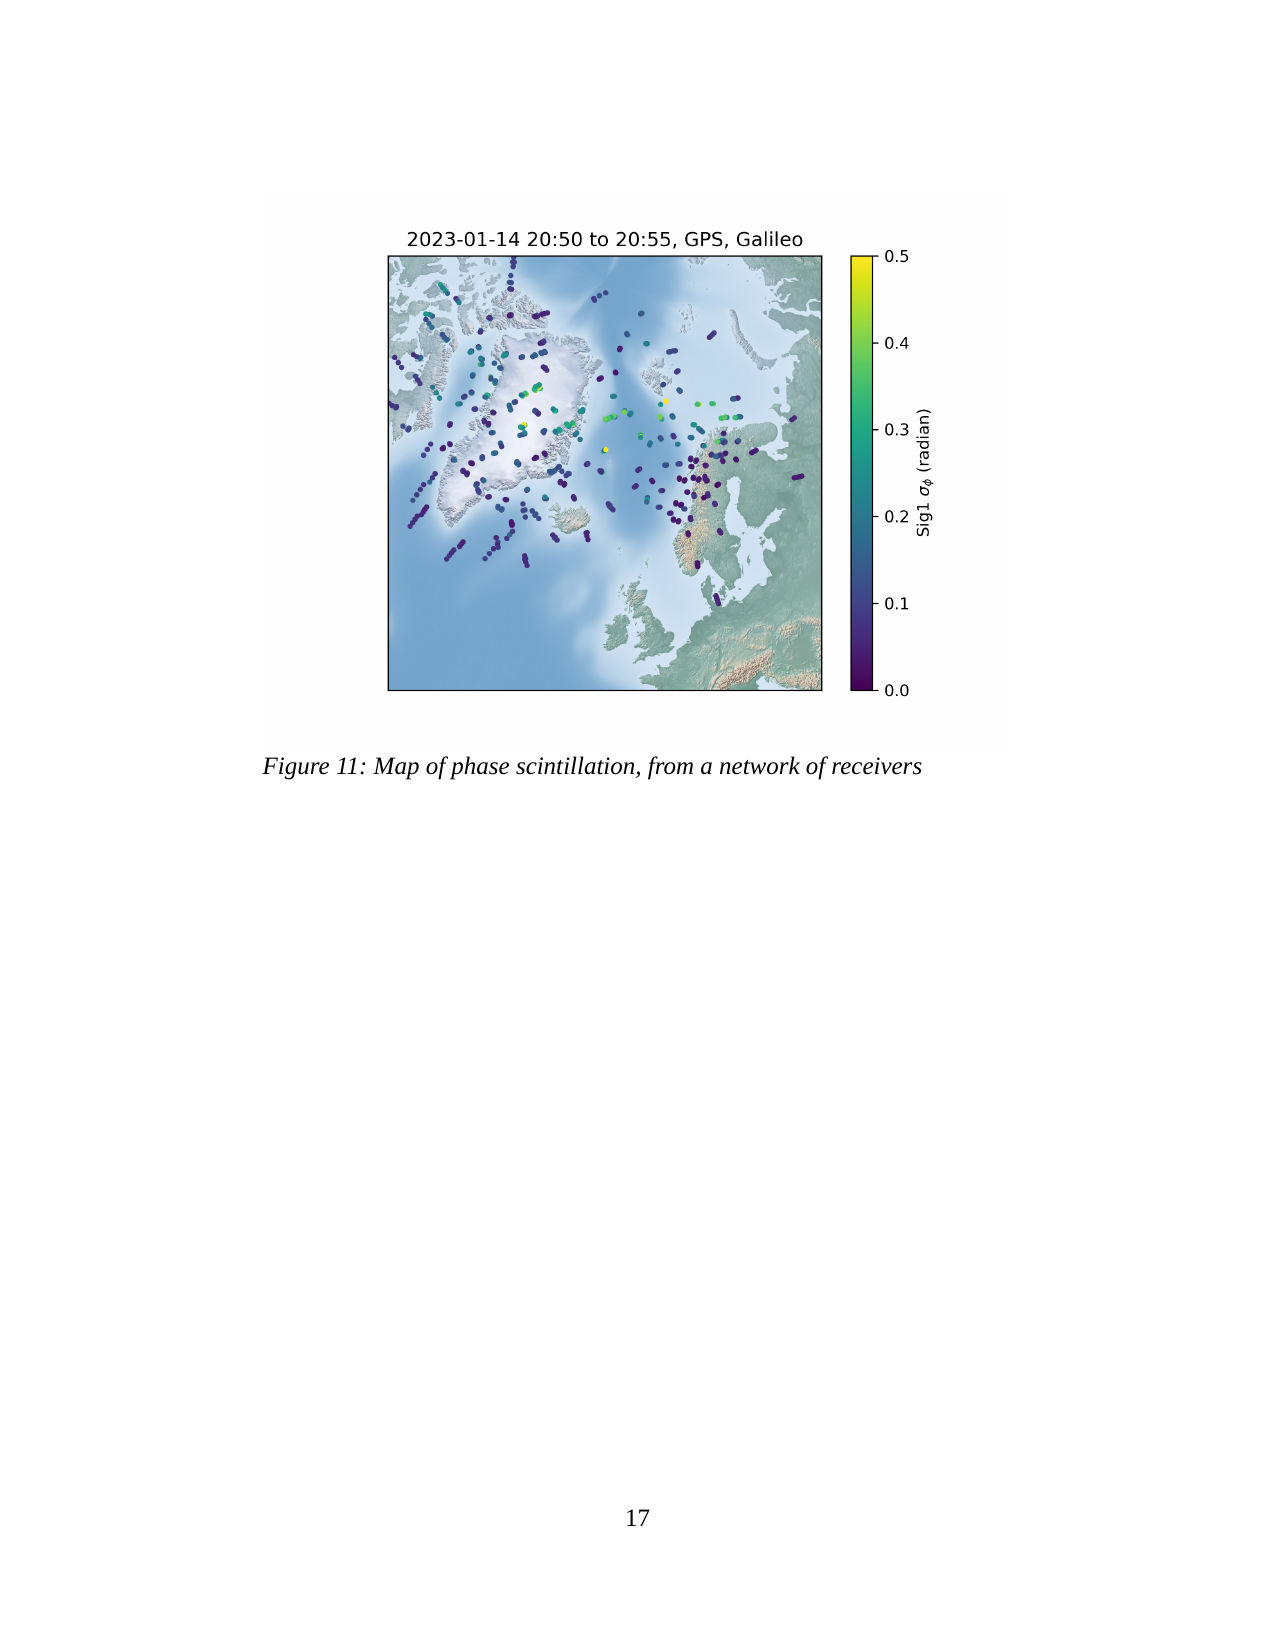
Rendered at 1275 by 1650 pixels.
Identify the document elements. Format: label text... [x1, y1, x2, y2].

text Figure 11: Map of phase scintillation, from a network of receivers [262, 752, 1012, 780]
picture [262, 188, 1013, 752]
